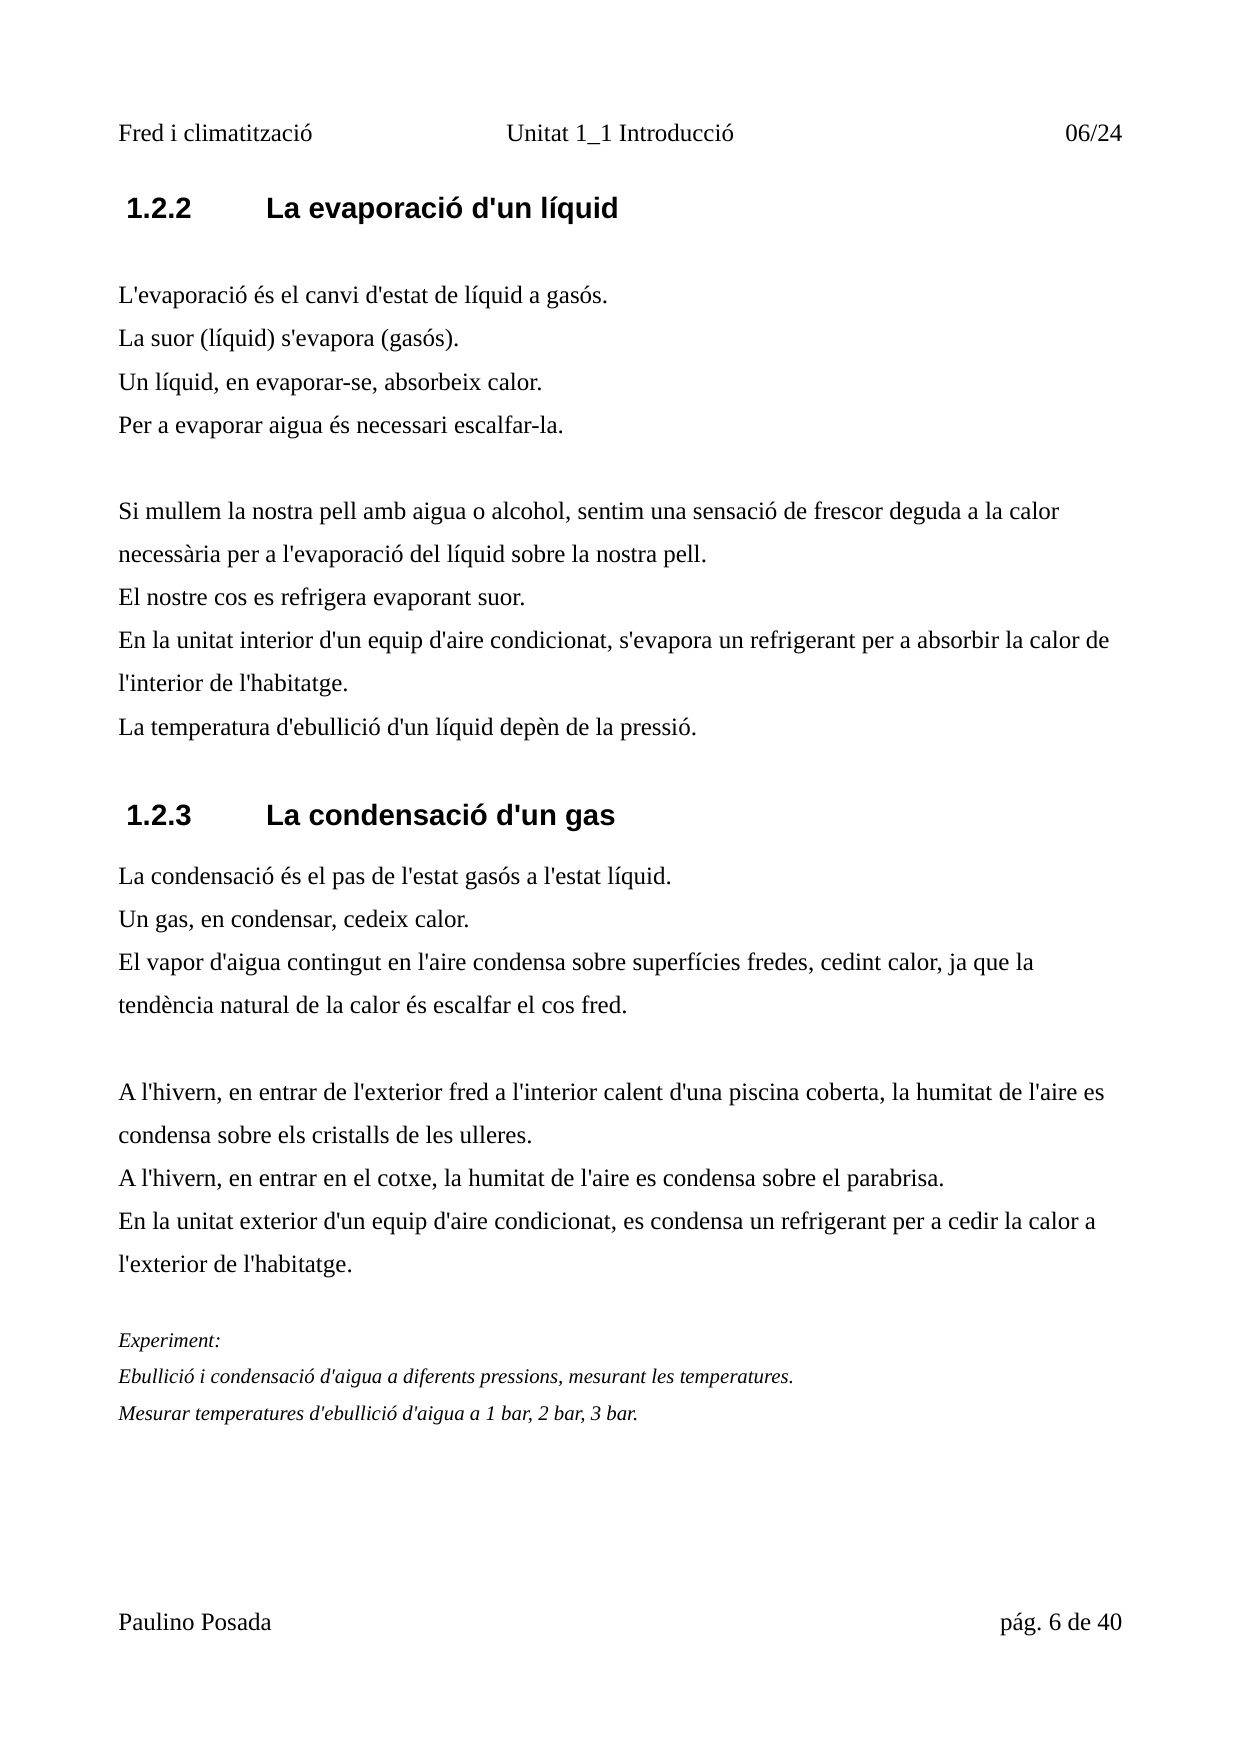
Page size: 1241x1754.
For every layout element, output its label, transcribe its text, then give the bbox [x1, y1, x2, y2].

text Si mullem la nostra pell amb aigua o alcohol, sentim una sensació de frescor deguda a la calor necessària per a l'evaporació del líquid sobre la nostra pell. [118, 496, 1122, 568]
text Un gas, en condensar, cedeix calor. [118, 904, 1122, 933]
text A l'hivern, en entrar en el cotxe, la humitat de l'aire es condensa sobre el parabrisa. [118, 1163, 1122, 1192]
text Mesurar temperatures d'ebullició d'aigua a 1 bar, 2 bar, 3 bar. [118, 1401, 1122, 1424]
text La suor (líquid) s'evapora (gasós). [118, 323, 1122, 352]
text En la unitat exterior d'un equip d'aire condicionat, es condensa un refrigerant per a cedir la calor a l'exterior de l'habitatge. [118, 1206, 1122, 1278]
text L'evaporació és el canvi d'estat de líquid a gasós. [118, 280, 1122, 309]
text El nostre cos es refrigera evaporant suor. [118, 582, 1122, 611]
subtitle La evaporació d'un líquid [118, 191, 1122, 225]
text En la unitat interior d'un equip d'aire condicionat, s'evapora un refrigerant per a absorbir la calor de l'interior de l'habitatge. [118, 625, 1122, 697]
subtitle La condensació d'un gas [118, 798, 1122, 832]
text La temperatura d'ebullició d'un líquid depèn de la pressió. [118, 712, 1122, 740]
text Ebullició i condensació d'aigua a diferents pressions, mesurant les temperatures. [118, 1364, 1122, 1388]
text A l'hivern, en entrar de l'exterior fred a l'interior calent d'una piscina coberta, la humitat de l'aire es condensa sobre els cristalls de les ulleres. [118, 1077, 1122, 1149]
text El vapor d'aigua contingut en l'aire condensa sobre superfícies fredes, cedint calor, ja que la tendència natural de la calor és escalfar el cos fred. [118, 947, 1122, 1019]
text Un líquid, en evaporar-se, absorbeix calor. [118, 367, 1122, 395]
text La condensació és el pas de l'estat gasós a l'estat líquid. [118, 861, 1122, 890]
text Experiment: [118, 1328, 1122, 1352]
text Per a evaporar aigua és necessari escalfar-la. [118, 410, 1122, 438]
